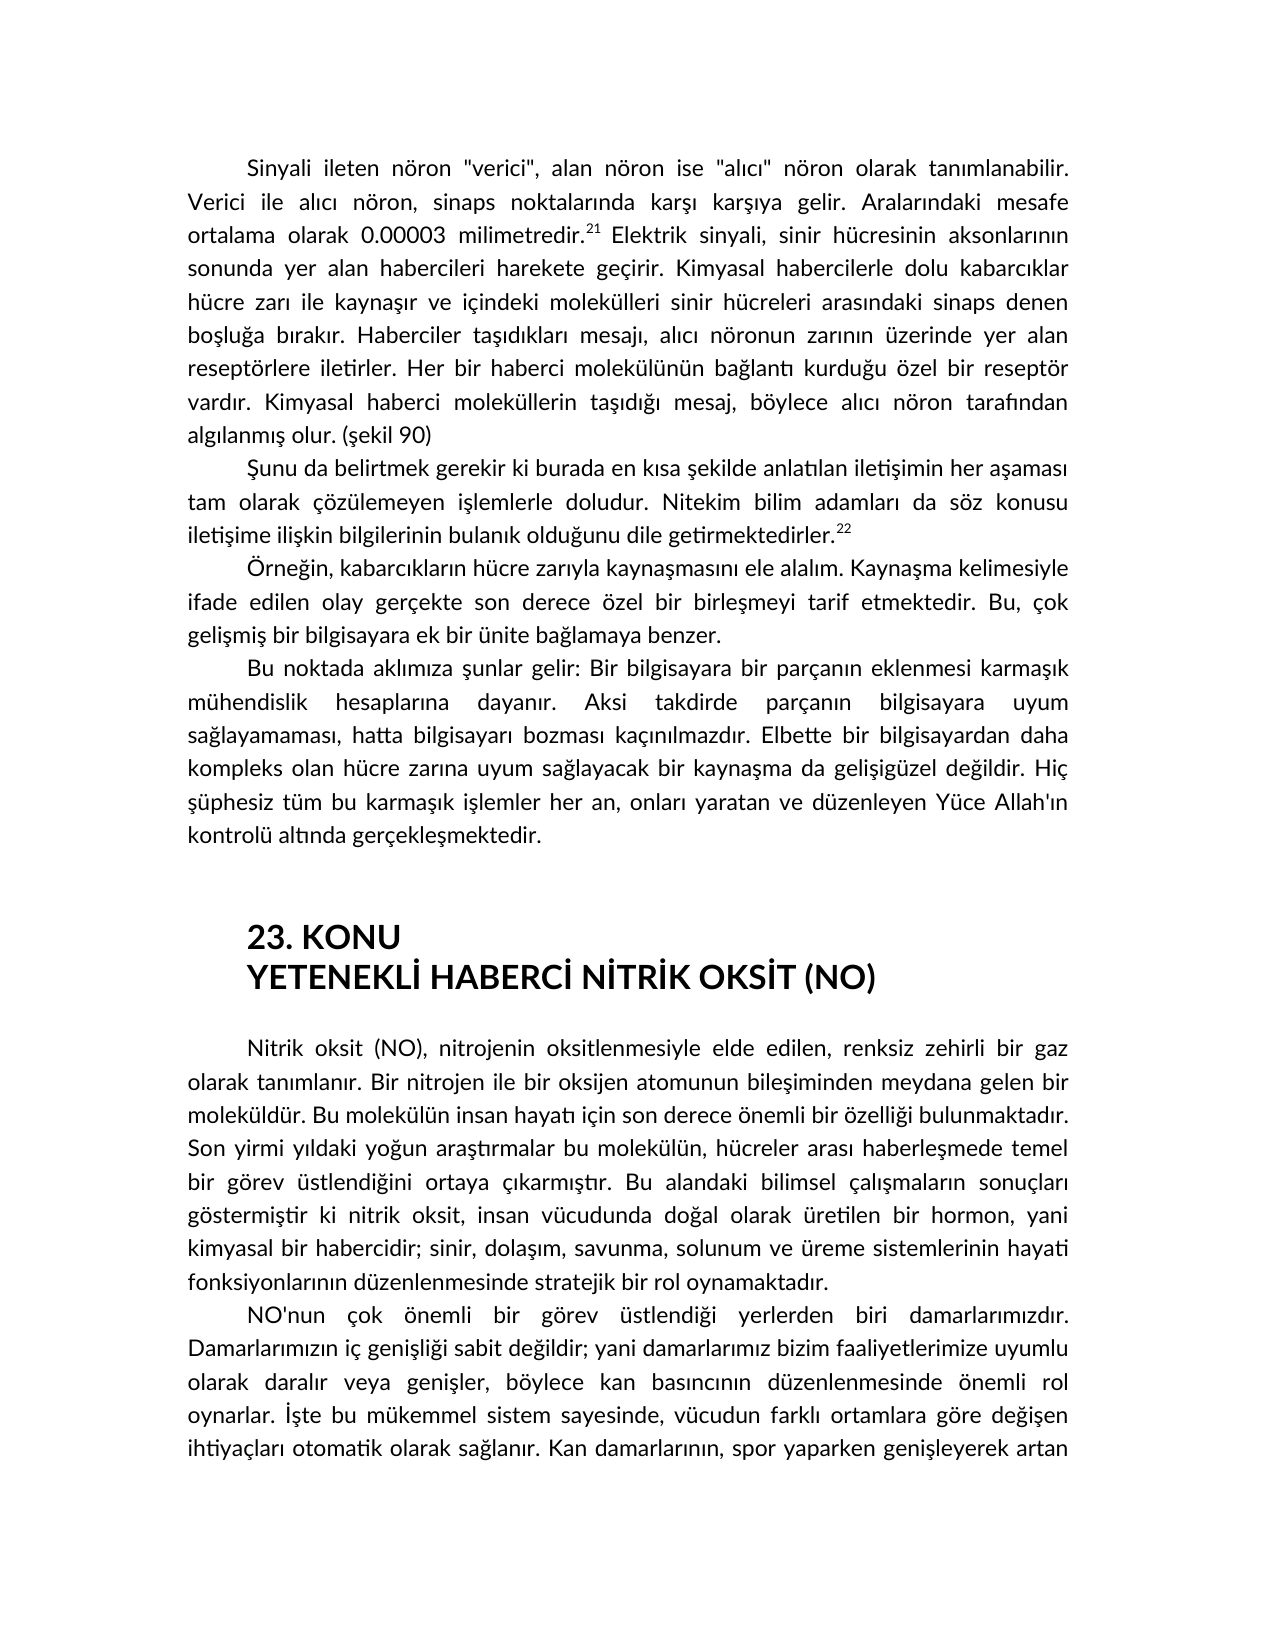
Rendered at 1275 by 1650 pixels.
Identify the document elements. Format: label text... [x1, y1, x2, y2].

text YETENEKLİ HABERCİ NİTRİK OKSİT (NO) [187, 957, 1070, 997]
text Örneğin, kabarcıkların hücre zarıyla kaynaşmasını ele alalım. Kaynaşma kelimesiyle ifade edilen olay gerçekte son derece özel bir birleşmeyi tarif etmektedir. Bu, çok gelişmiş bir bilgisayara ek bir ünite bağlamaya benzer. [187, 550, 1070, 650]
text NO'nun çok önemli bir görev üstlendiği yerlerden biri damarlarımızdır. Damarlarımızın iç genişliği sabit değildir; yani damarlarımız bizim faaliyetlerimize uyumlu olarak daralır veya genişler, böylece kan basıncının düzenlenmesinde önemli rol oynarlar. İşte bu mükemmel sistem sayesinde, vücudun farklı ortamlara göre değişen ihtiyaçları otomatik olarak sağlanır. Kan damarlarının, spor yaparken genişleyerek artan [187, 1297, 1070, 1463]
text 23. KONU [187, 917, 1070, 957]
text Şunu da belirtmek gerekir ki burada en kısa şekilde anlatılan iletişimin her aşaması tam olarak çözülemeyen işlemlerle doludur. Nitekim bilim adamları da söz konusu iletişime ilişkin bilgilerinin bulanık olduğunu dile getirmektedirler.22 [187, 450, 1070, 550]
text Sinyali ileten nöron "verici", alan nöron ise "alıcı" nöron olarak tanımlanabilir. Verici ile alıcı nöron, sinaps noktalarında karşı karşıya gelir. Aralarındaki mesafe ortalama olarak 0.00003 milimetredir.21 Elektrik sinyali, sinir hücresinin aksonlarının sonunda yer alan habercileri harekete geçirir. Kimyasal habercilerle dolu kabarcıklar hücre zarı ile kaynaşır ve içindeki molekülleri sinir hücreleri arasındaki sinaps denen boşluğa bırakır. Haberciler taşıdıkları mesajı, alıcı nöronun zarının üzerinde yer alan reseptörlere iletirler. Her bir haberci molekülünün bağlantı kurduğu özel bir reseptör vardır. Kimyasal haberci moleküllerin taşıdığı mesaj, böylece alıcı nöron tarafından algılanmış olur. (şekil 90) [187, 150, 1070, 450]
text Bu noktada aklımıza şunlar gelir: Bir bilgisayara bir parçanın eklenmesi karmaşık mühendislik hesaplarına dayanır. Aksi takdirde parçanın bilgisayara uyum sağlayamaması, hatta bilgisayarı bozması kaçınılmazdır. Elbette bir bilgisayardan daha kompleks olan hücre zarına uyum sağlayacak bir kaynaşma da gelişigüzel değildir. Hiç şüphesiz tüm bu karmaşık işlemler her an, onları yaratan ve düzenleyen Yüce Allah'ın kontrolü altında gerçekleşmektedir. [187, 650, 1070, 850]
text Nitrik oksit (NO), nitrojenin oksitlenmesiyle elde edilen, renksiz zehirli bir gaz olarak tanımlanır. Bir nitrojen ile bir oksijen atomunun bileşiminden meydana gelen bir moleküldür. Bu molekülün insan hayatı için son derece önemli bir özelliği bulunmaktadır. Son yirmi yıldaki yoğun araştırmalar bu molekülün, hücreler arası haberleşmede temel bir görev üstlendiğini ortaya çıkarmıştır. Bu alandaki bilimsel çalışmaların sonuçları göstermiştir ki nitrik oksit, insan vücudunda doğal olarak üretilen bir hormon, yani kimyasal bir habercidir; sinir, dolaşım, savunma, solunum ve üreme sistemlerinin hayati fonksiyonlarının düzenlenmesinde stratejik bir rol oynamaktadır. [187, 1030, 1070, 1297]
